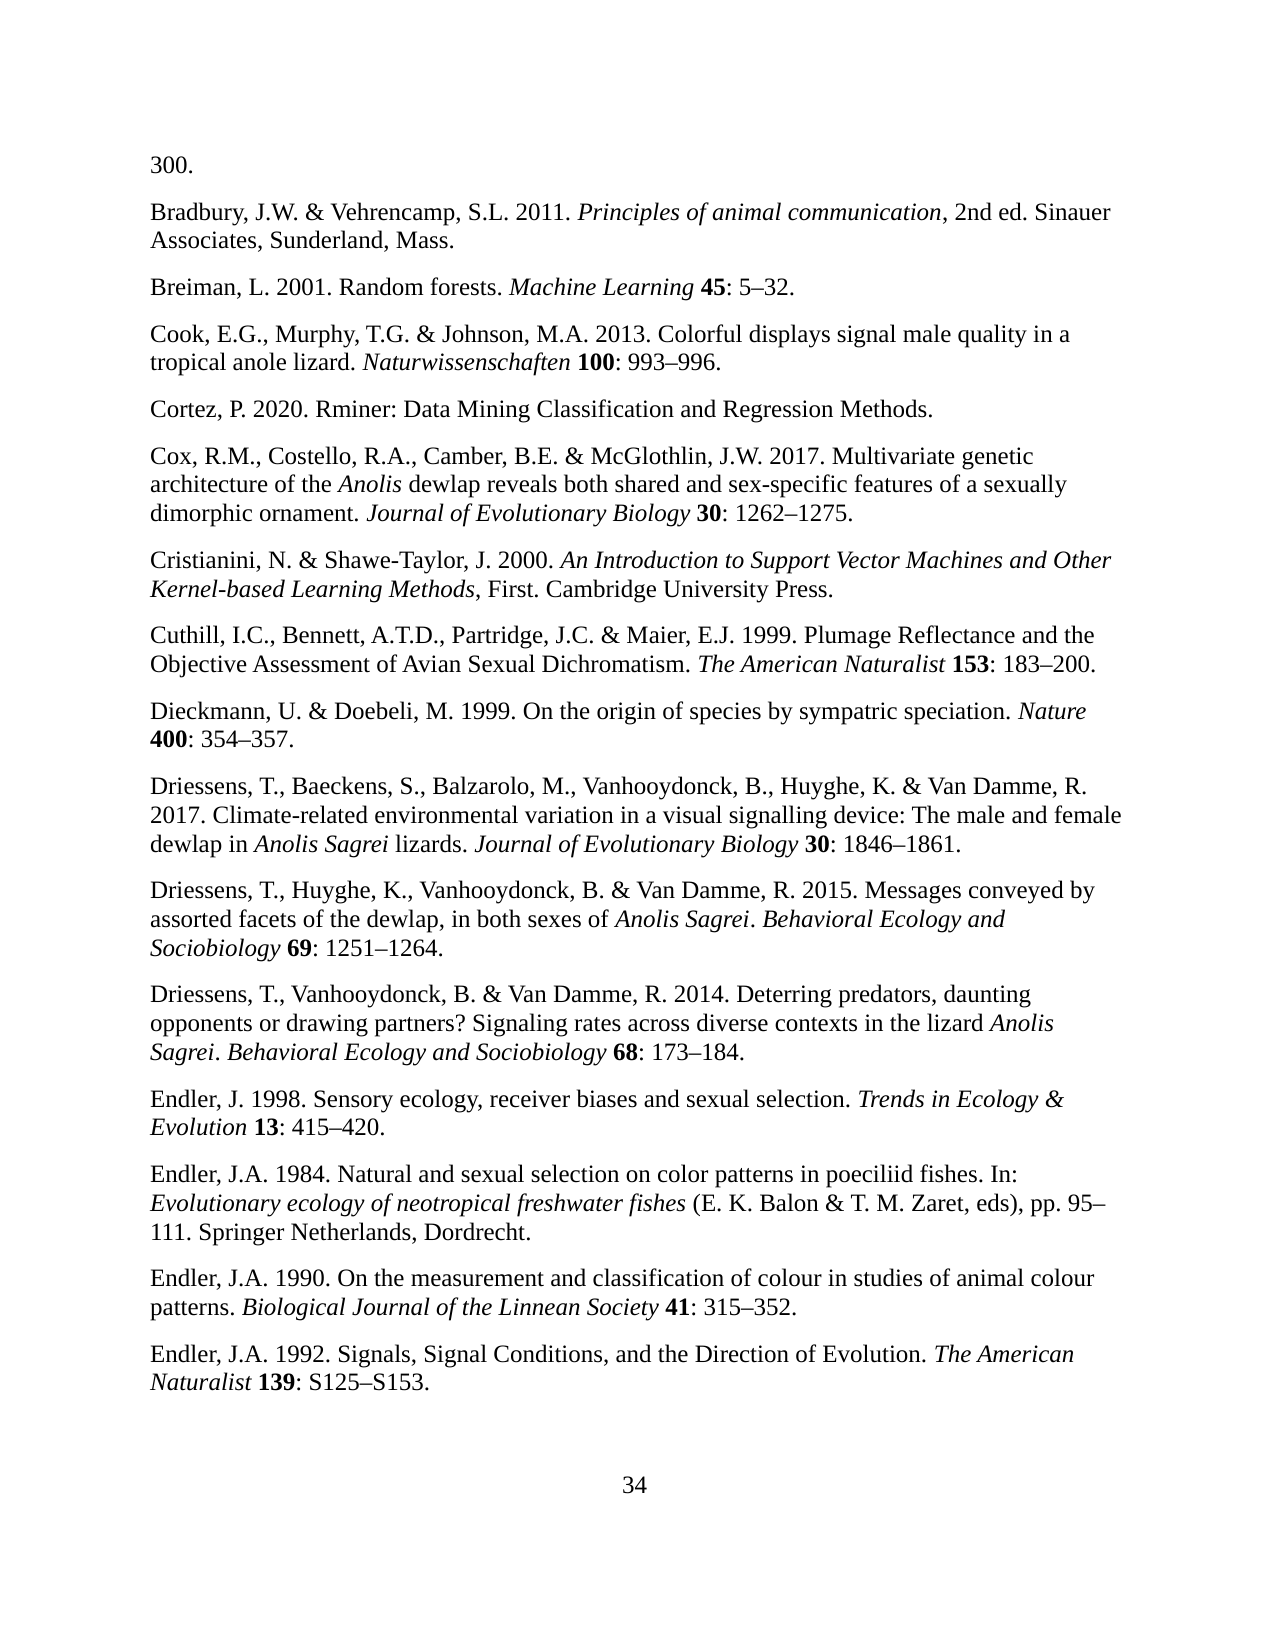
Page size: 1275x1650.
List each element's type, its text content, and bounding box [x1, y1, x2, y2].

text Cook, E.G., Murphy, T.G. & Johnson, M.A. 2013. Colorful displays signal male quality in a tropical anole lizard. Naturwissenschaften 100: 993–996. [150, 319, 1125, 376]
text Endler, J.A. 1992. Signals, Signal Conditions, and the Direction of Evolution. The American Naturalist 139: S125–S153. [150, 1339, 1125, 1396]
text 300. [150, 150, 1125, 179]
text Driessens, T., Vanhooydonck, B. & Van Damme, R. 2014. Deterring predators, daunting opponents or drawing partners? Signaling rates across diverse contexts in the lizard Anolis Sagrei. Behavioral Ecology and Sociobiology 68: 173–184. [150, 979, 1125, 1066]
text Endler, J. 1998. Sensory ecology, receiver biases and sexual selection. Trends in Ecology & Evolution 13: 415–420. [150, 1084, 1125, 1141]
text Endler, J.A. 1984. Natural and sexual selection on color patterns in poeciliid fishes. In: Evolutionary ecology of neotropical freshwater fishes (E. K. Balon & T. M. Zaret, eds), pp. 95–111. Springer Netherlands, Dordrecht. [150, 1159, 1125, 1245]
text Endler, J.A. 1990. On the measurement and classification of colour in studies of animal colour patterns. Biological Journal of the Linnean Society 41: 315–352. [150, 1263, 1125, 1321]
text Driessens, T., Huyghe, K., Vanhooydonck, B. & Van Damme, R. 2015. Messages conveyed by assorted facets of the dewlap, in both sexes of Anolis Sagrei. Behavioral Ecology and Sociobiology 69: 1251–1264. [150, 875, 1125, 962]
text Cox, R.M., Costello, R.A., Camber, B.E. & McGlothlin, J.W. 2017. Multivariate genetic architecture of the Anolis dewlap reveals both shared and sex-specific features of a sexually dimorphic ornament. Journal of Evolutionary Biology 30: 1262–1275. [150, 441, 1125, 527]
text Cortez, P. 2020. Rminer: Data Mining Classification and Regression Methods. [150, 394, 1125, 423]
text Breiman, L. 2001. Random forests. Machine Learning 45: 5–32. [150, 272, 1125, 301]
text Dieckmann, U. & Doebeli, M. 1999. On the origin of species by sympatric speciation. Nature 400: 354–357. [150, 696, 1125, 753]
text Driessens, T., Baeckens, S., Balzarolo, M., Vanhooydonck, B., Huyghe, K. & Van Damme, R. 2017. Climate-related environmental variation in a visual signalling device: The male and female dewlap in Anolis Sagrei lizards. Journal of Evolutionary Biology 30: 1846–1861. [150, 771, 1125, 857]
text Cuthill, I.C., Bennett, A.T.D., Partridge, J.C. & Maier, E.J. 1999. Plumage Reflectance and the Objective Assessment of Avian Sexual Dichromatism. The American Naturalist 153: 183–200. [150, 620, 1125, 678]
text Bradbury, J.W. & Vehrencamp, S.L. 2011. Principles of animal communication, 2nd ed. Sinauer Associates, Sunderland, Mass. [150, 197, 1125, 254]
text Cristianini, N. & Shawe-Taylor, J. 2000. An Introduction to Support Vector Machines and Other Kernel-based Learning Methods, First. Cambridge University Press. [150, 545, 1125, 602]
